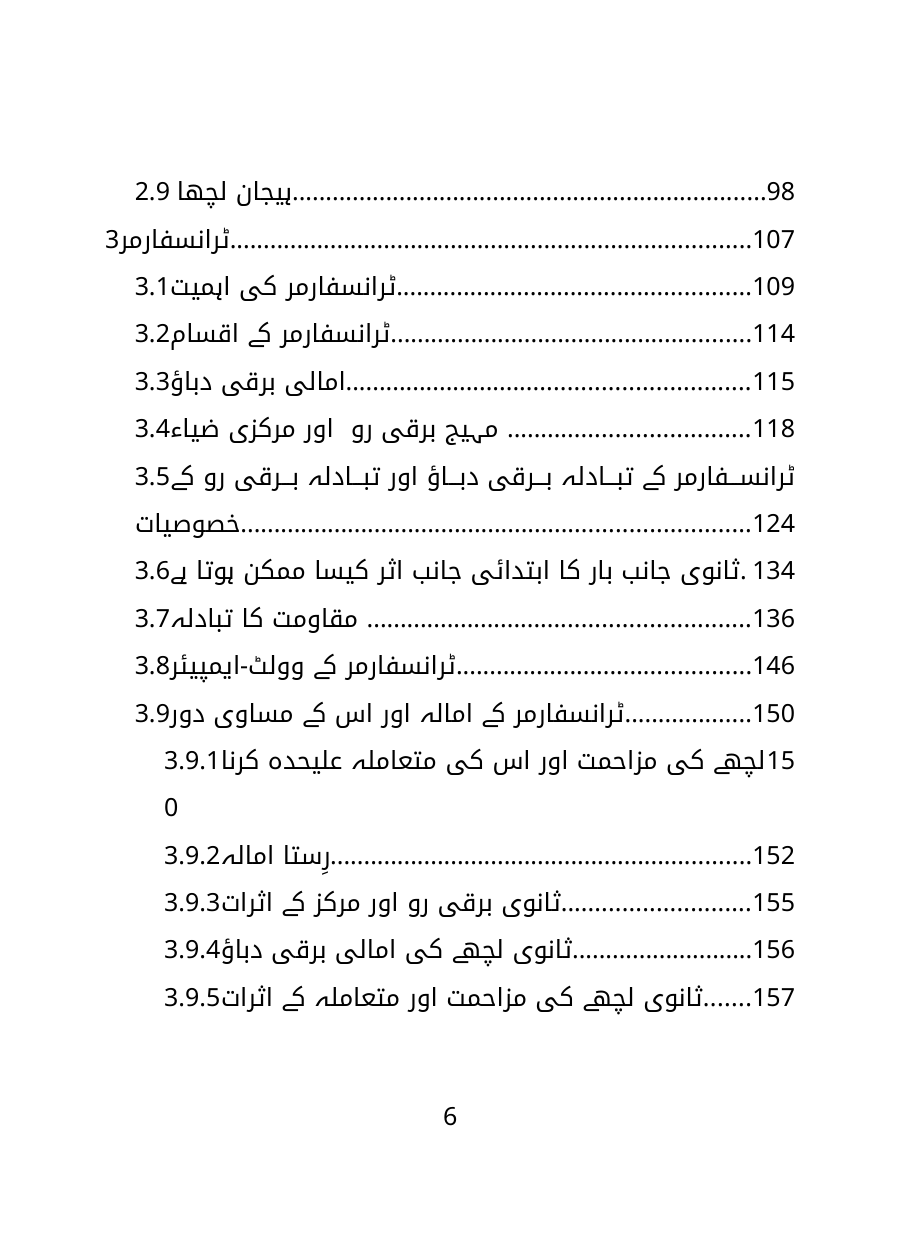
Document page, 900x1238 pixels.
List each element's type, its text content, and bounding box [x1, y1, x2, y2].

text 3.5ٹرانسفارمر کے تبادلہ برقی دباؤ اور تبادلہ برقی رو کے خصوصیات 124 [134, 453, 795, 548]
text 3.9.3ثانوی برقی رو اور مرکز کے اثرات 155 [164, 879, 795, 927]
text 3.8ٹرانسفارمر کے وولٹ-ایمپیئر 146 [134, 642, 795, 690]
text 3.9.1لچھے کی مزاحمت اور اس کی متعاملہ علیحدہ کرنا 150 [164, 737, 795, 832]
text 3.9.4ثانوی لچھے کی امالی برقی دباؤ 156 [164, 927, 795, 974]
text 3.4مہیج برقی رو اور مرکزی ضیاء 118 [134, 406, 795, 453]
text 3.7مقاومت کا تبادلہ 136 [134, 595, 795, 642]
text 3.1ٹرانسفارمر کی اہمیت 109 [134, 263, 795, 311]
text 3.9.5ثانوی لچھے کی مزاحمت اور متعاملہ کے اثرات 157 [164, 974, 795, 1022]
text 3.3امالی برقی دباؤ 115 [134, 358, 795, 406]
text 3.2ٹرانسفارمر کے اقسام 114 [134, 311, 795, 358]
text 2.9 ہیجان لچھا 98 [134, 168, 795, 216]
text 3.6ثانوی جانب بار کا ابتدائی جانب اثر کیسا ممکن ہوتا ہے 134 [134, 548, 795, 595]
text 3.9.2رِستا امالہ 152 [164, 832, 795, 879]
text 3.9ٹرانسفارمر کے امالہ اور اس کے مساوی دور 150 [134, 690, 795, 737]
text 3ٹرانسفارمر 107 [105, 216, 795, 263]
